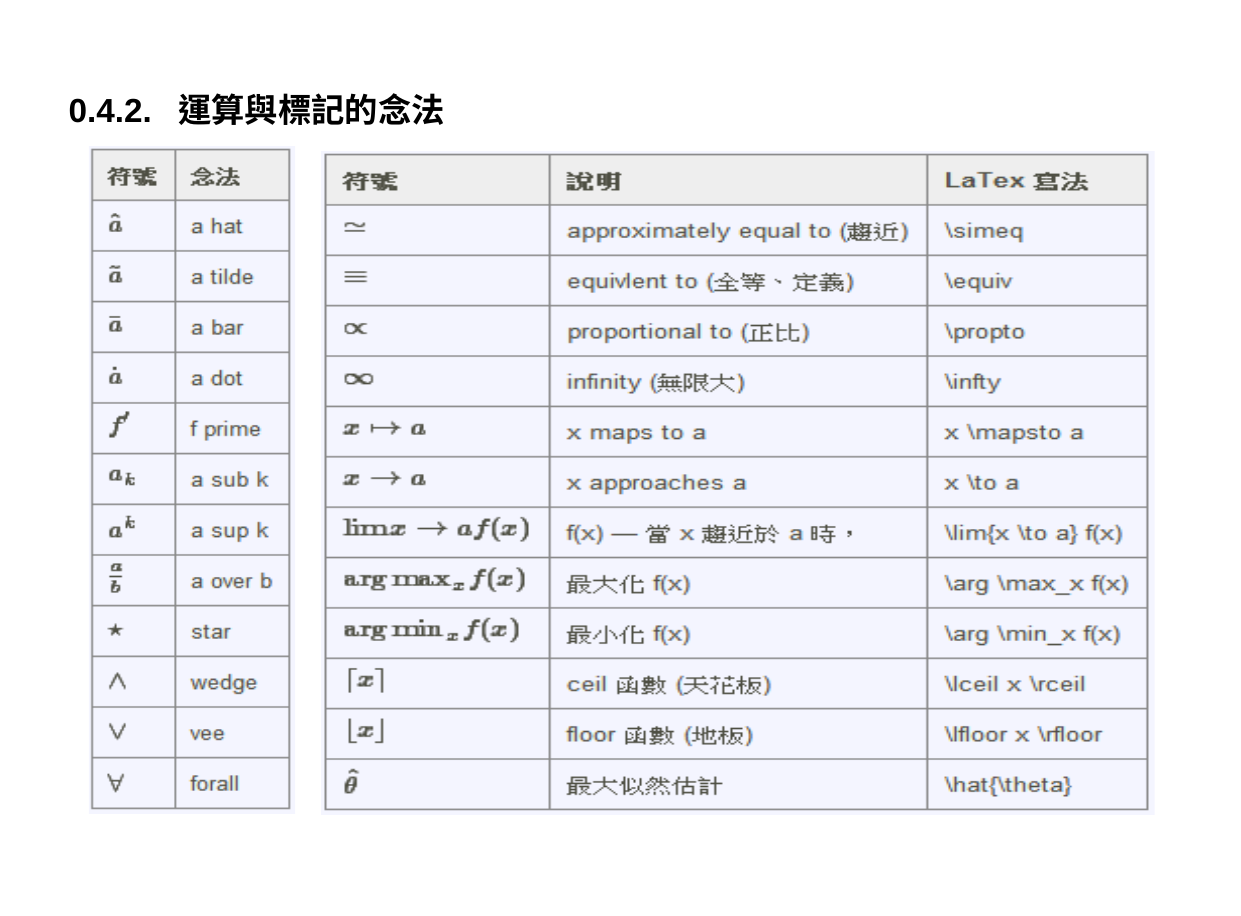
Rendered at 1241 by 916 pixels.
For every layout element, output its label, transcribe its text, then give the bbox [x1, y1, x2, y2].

picture [321, 151, 1155, 815]
picture [88, 146, 296, 814]
subtitle 運算與標記的念法 [59, 84, 1181, 132]
